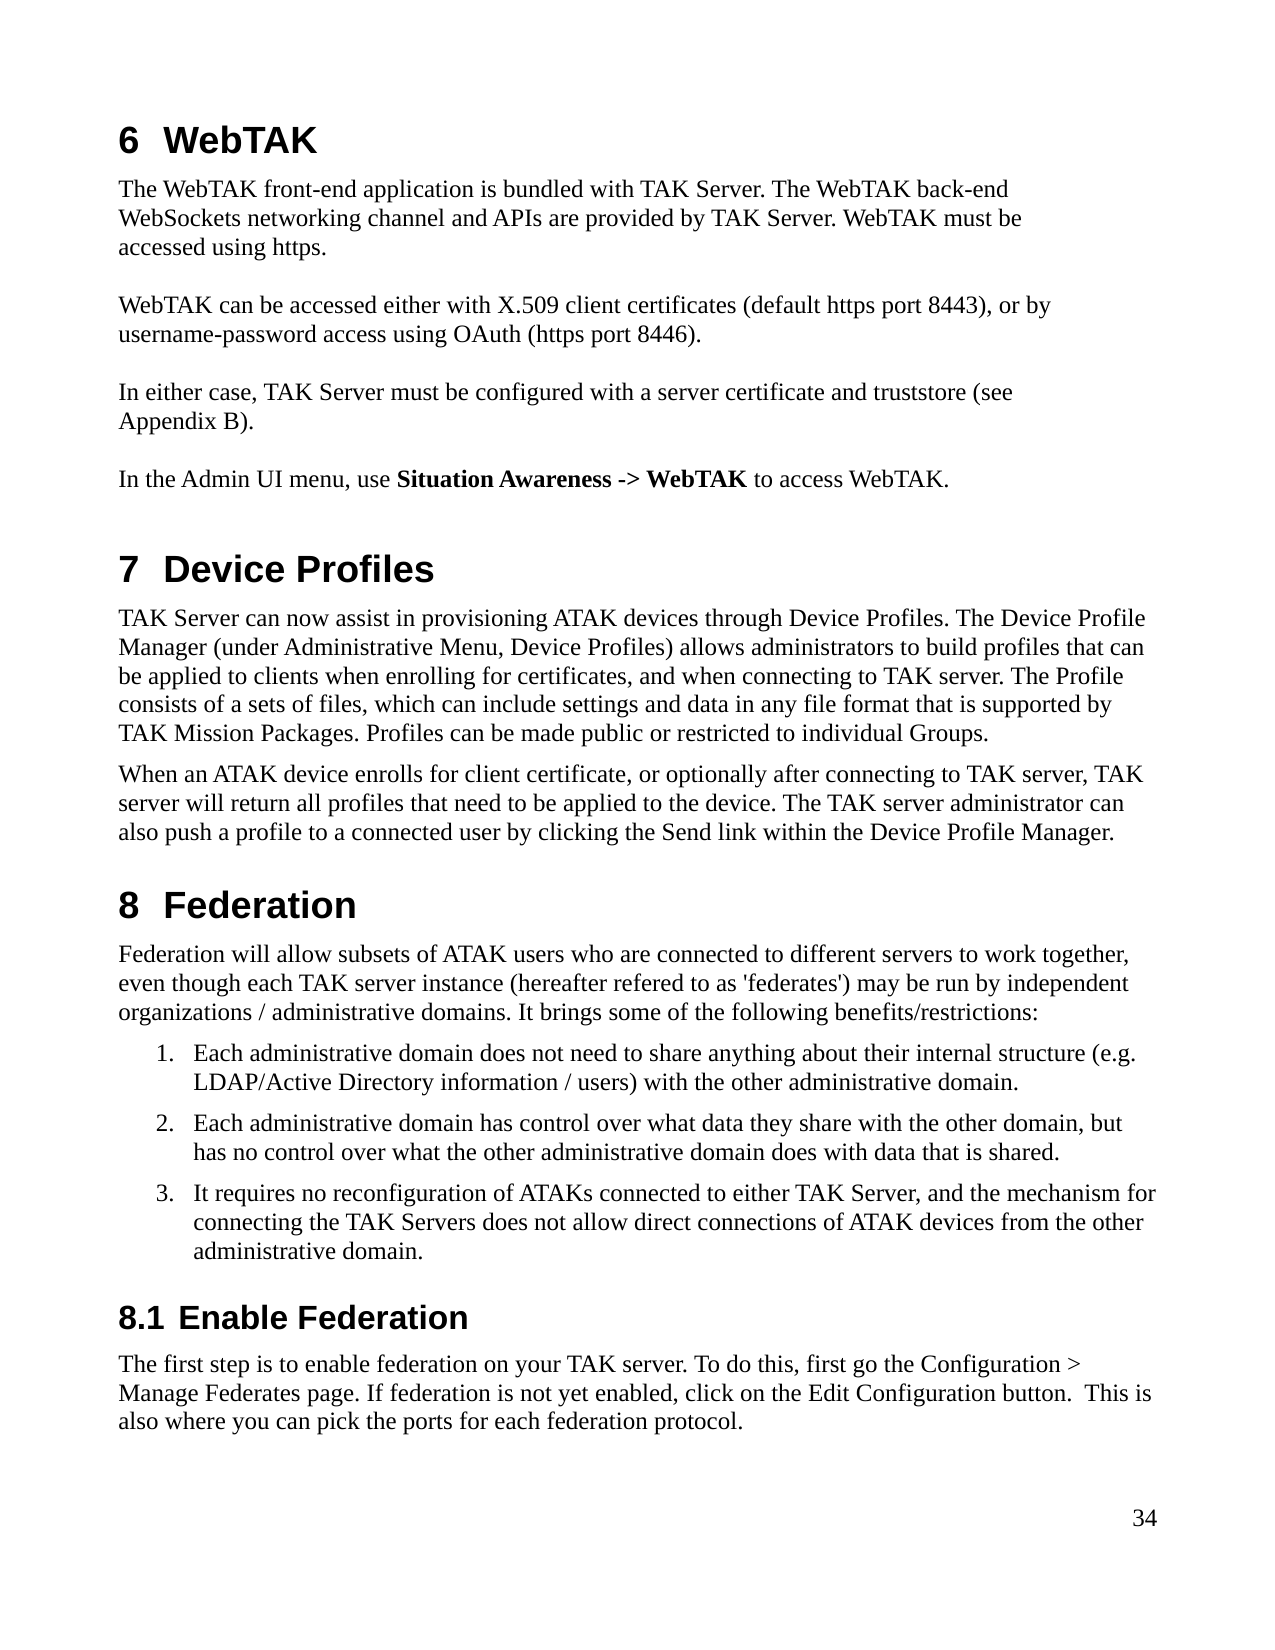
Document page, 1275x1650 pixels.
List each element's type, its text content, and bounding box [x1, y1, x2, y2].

text TAK Server can now assist in provisioning ATAK devices through Device Profiles. The Device Profile Manager (under Administrative Menu, Device Profiles) allows administrators to build profiles that can be applied to clients when enrolling for certificates, and when connecting to TAK server. The Profile consists of a sets of files, which can include settings and data in any file format that is supported by TAK Mission Packages. Profiles can be made public or restricted to individual Groups. [118, 603, 1157, 747]
subtitle Device Profiles [118, 547, 1157, 591]
text WebTAK can be accessed either with X.509 client certificates (default https port 8443), or by username-password access using OAuth (https port 8446). [118, 290, 1098, 347]
list It requires no reconfiguration of ATAKs connected to either TAK Server, and the mechanism for connecting the TAK Servers does not allow direct connections of ATAK devices from the other administrative domain. [156, 1178, 1157, 1264]
text In either case, TAK Server must be configured with a server certificate and truststore (see Appendix B). [118, 377, 1098, 434]
list Each administrative domain has control over what data they share with the other domain, but has no control over what the other administrative domain does with data that is shared. [156, 1108, 1157, 1166]
text In the Admin UI menu, use Situation Awareness -> WebTAK to access WebTAK. [118, 464, 1098, 493]
text When an ATAK device enrolls for client certificate, or optionally after connecting to TAK server, TAK server will return all profiles that need to be applied to the device. The TAK server administrator can also push a profile to a connected user by clicking the Send link within the Device Profile Manager. [118, 759, 1157, 846]
list Each administrative domain does not need to share anything about their internal structure (e.g. LDAP/Active Directory information / users) with the other administrative domain. [156, 1038, 1157, 1096]
text The WebTAK front-end application is bundled with TAK Server. The WebTAK back-end WebSockets networking channel and APIs are provided by TAK Server. WebTAK must be accessed using https. [118, 174, 1098, 261]
subtitle Enable Federation [118, 1298, 1157, 1336]
text The first step is to enable federation on your TAK server. To do this, first go the Configuration > Manage Federates page. If federation is not yet enabled, click on the Edit Configuration button. This is also where you can pick the ports for each federation protocol. [118, 1349, 1157, 1435]
subtitle Federation [118, 883, 1157, 927]
text Federation will allow subsets of ATAK users who are connected to different servers to work together, even though each TAK server instance (hereafter refered to as 'federates') may be run by independent organizations / administrative domains. It brings some of the following benefits/restrictions: [118, 939, 1157, 1026]
subtitle WebTAK [118, 118, 1157, 162]
